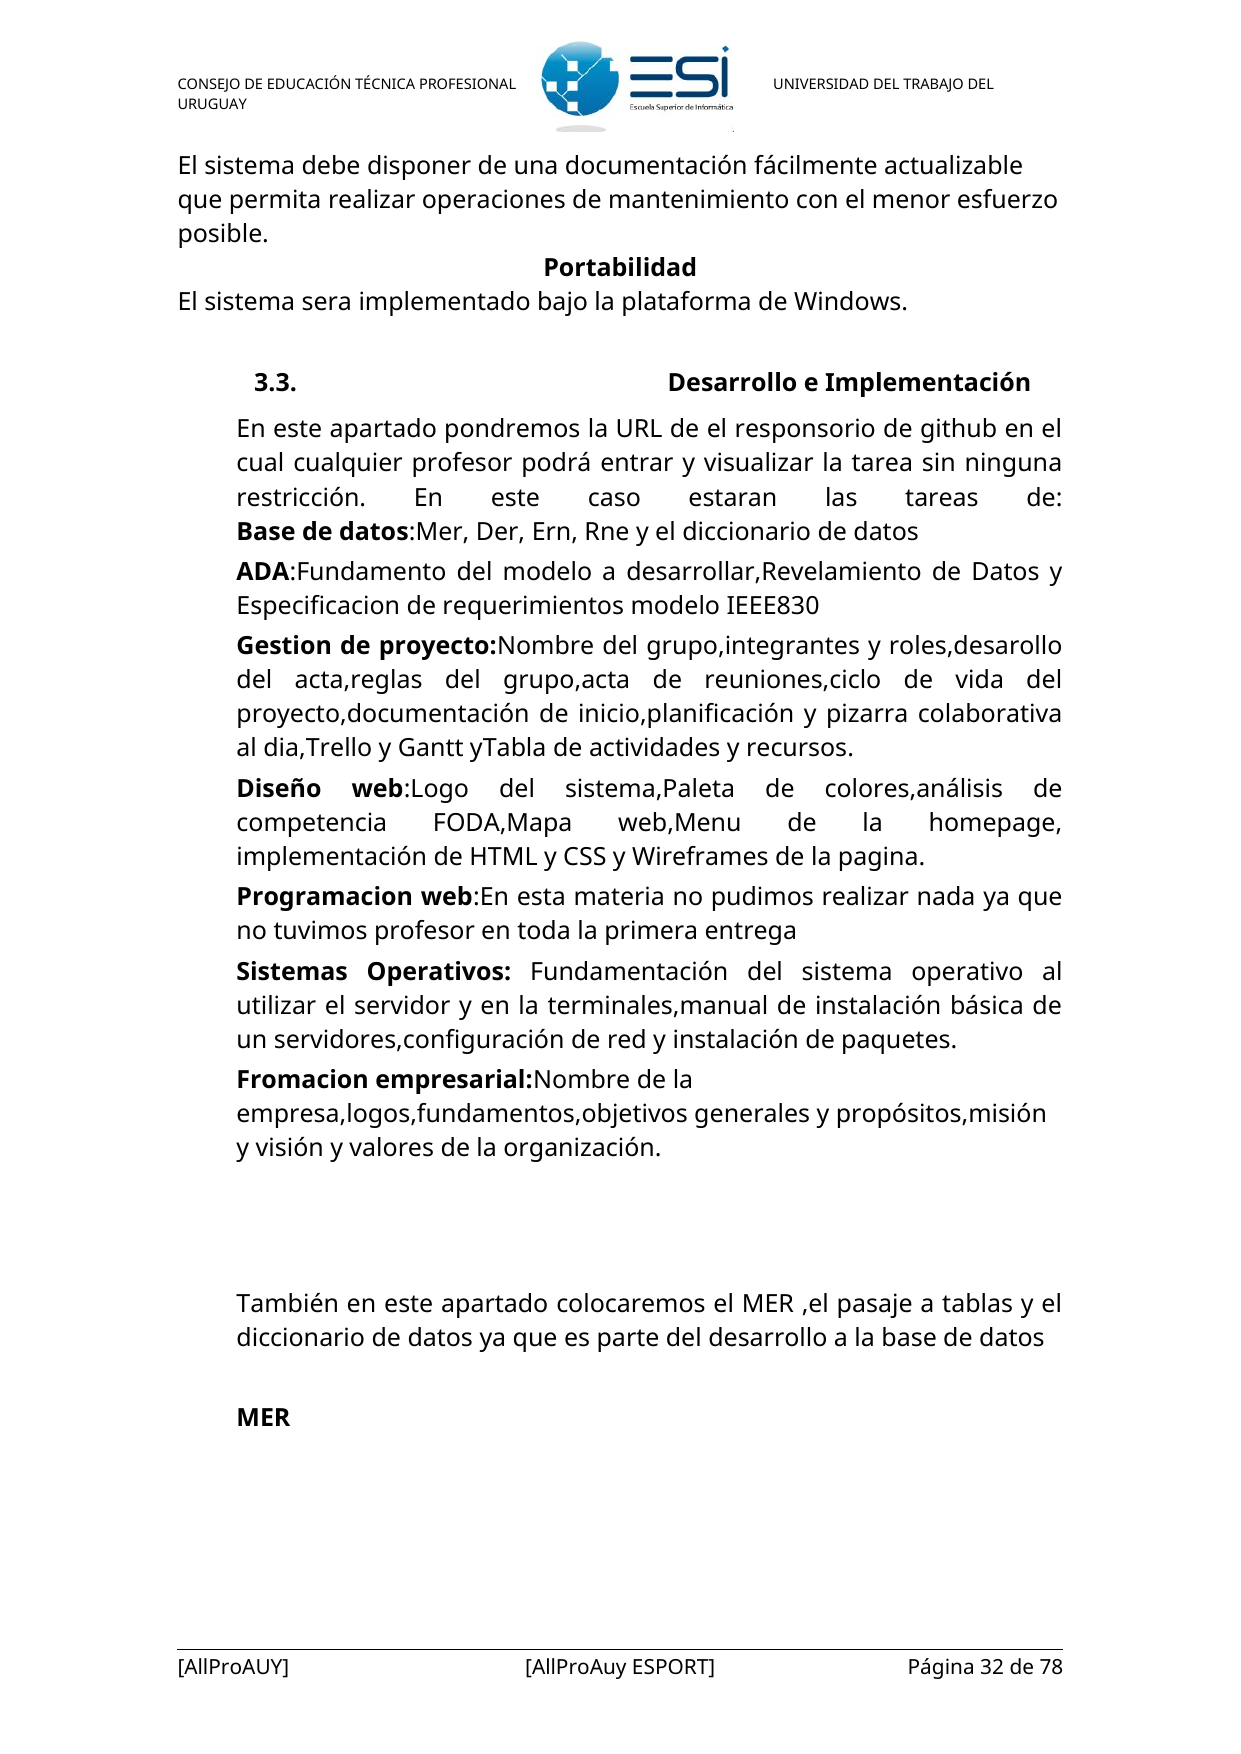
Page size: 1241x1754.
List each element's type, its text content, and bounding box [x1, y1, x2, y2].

text MER [236, 1400, 1063, 1434]
text Programacion web:En esta materia no pudimos realizar nada ya que no tuvimos profesor en toda la primera entrega [236, 879, 1063, 947]
picture [534, 39, 734, 132]
text En este apartado pondremos la URL de el responsorio de github en el cual cualquier profesor podrá entrar y visualizar la tarea sin ninguna restricción. En este caso estaran las tareas de: Base de datos:Mer, Der, Ern, Rne y el diccionario de datos [236, 411, 1063, 547]
text Gestion de proyecto:Nombre del grupo,integrantes y roles,desarollo del acta,reglas del grupo,acta de reuniones,ciclo de vida del proyecto,documentación de inicio,planificación y pizarra colaborativa al dia,Trello y Gantt yTabla de actividades y recursos. [236, 628, 1063, 764]
text Sistemas Operativos: Fundamentación del sistema operativo al utilizar el servidor y en la terminales,manual de instalación básica de un servidores,configuración de red y instalación de paquetes. [236, 953, 1063, 1055]
text Portabilidad [177, 250, 1063, 284]
text El sistema debe disponer de una documentación fácilmente actualizable que permita realizar operaciones de mantenimiento con el menor esfuerzo posible. [177, 148, 1063, 250]
text ADA:Fundamento del modelo a desarrollar,Revelamiento de Datos y Especificacion de requerimientos modelo IEEE830 [236, 553, 1063, 622]
text Fromacion empresarial:Nombre de la empresa,logos,fundamentos,objetivos generales y propósitos,misión y visión y valores de la organización. [236, 1062, 1063, 1164]
text Diseño web:Logo del sistema,Paleta de colores,análisis de competencia FODA,Mapa web,Menu de la homepage, implementación de HTML y CSS y Wireframes de la pagina. [236, 770, 1063, 873]
subtitle Desarrollo e Implementación [254, 364, 1063, 398]
text El sistema sera implementado bajo la plataforma de Windows. [177, 284, 1063, 318]
text También en este apartado colocaremos el MER ,el pasaje a tablas y el diccionario de datos ya que es parte del desarrollo a la base de datos [236, 1285, 1063, 1353]
